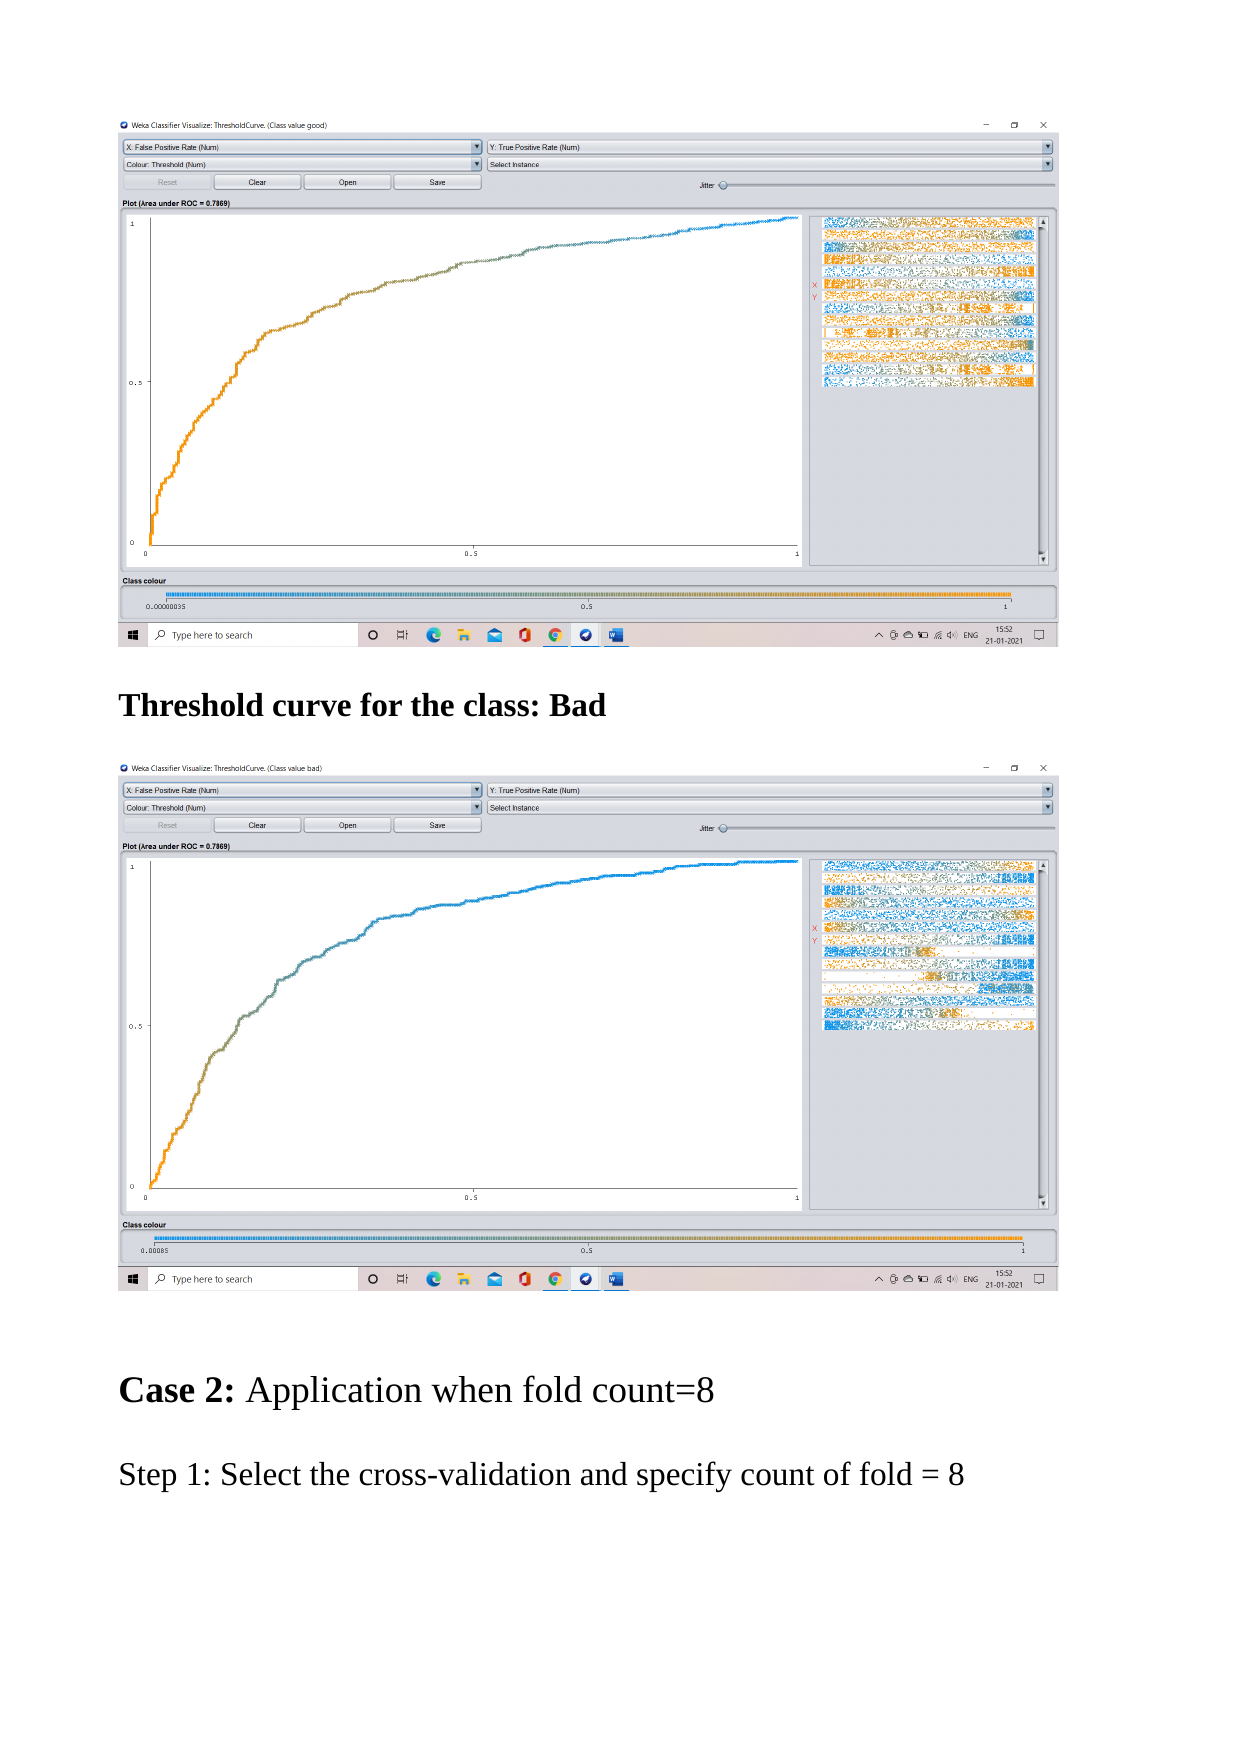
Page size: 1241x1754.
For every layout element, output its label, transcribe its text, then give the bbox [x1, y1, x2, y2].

text Step 1: Select the cross-validation and specify count of fold = 8 [118, 1454, 1122, 1492]
text Case 2: Application when fold count=8 [118, 1367, 1122, 1411]
picture [118, 762, 1059, 1291]
picture [118, 118, 1059, 647]
text Threshold curve for the class: Bad [118, 685, 1122, 724]
